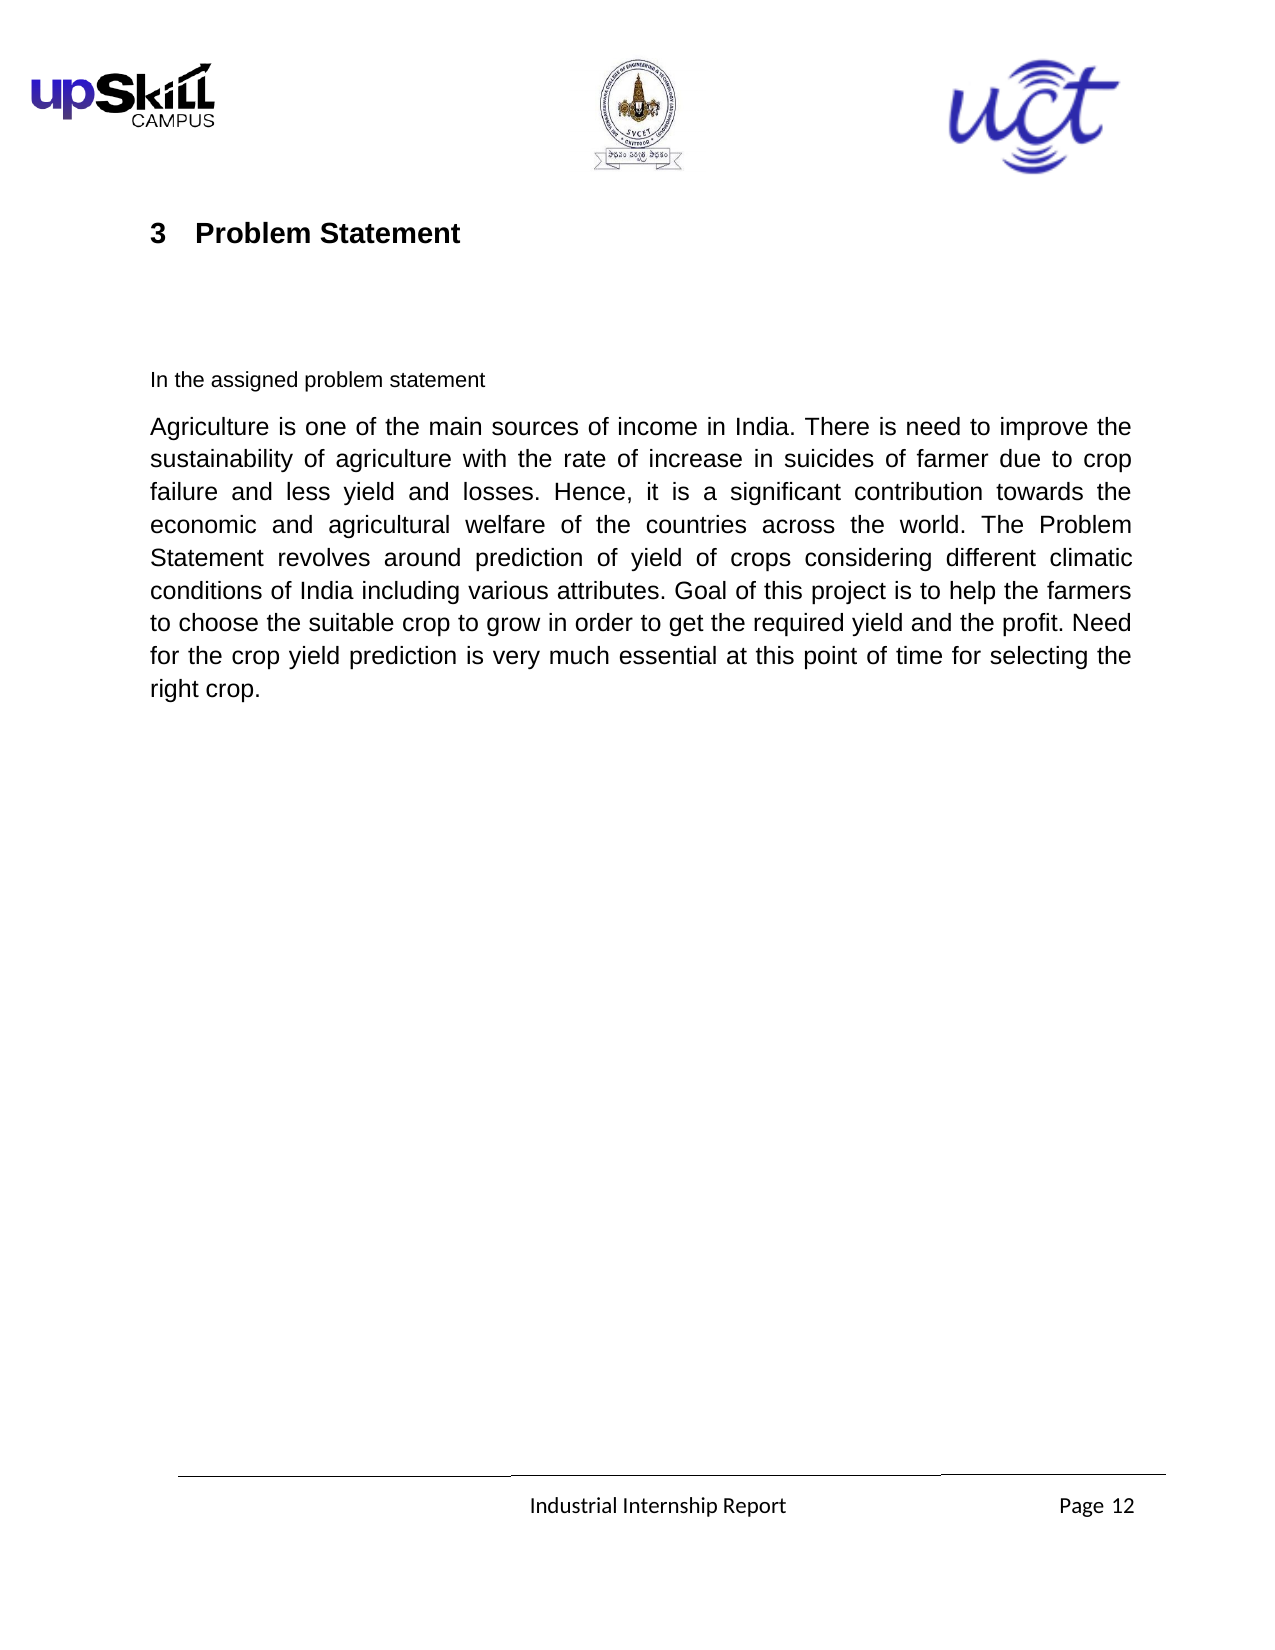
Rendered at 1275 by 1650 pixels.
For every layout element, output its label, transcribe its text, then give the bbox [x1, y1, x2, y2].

subtitle Problem Statement [150, 216, 1134, 250]
text In the assigned problem statement [150, 359, 1134, 392]
text Agriculture is one of the main sources of income in India. There is need to improve the sustainability of agriculture with the rate of increase in suicides of farmer due to crop failure and less yield and losses. Hence, it is a significant contribution towards the economic and agricultural welfare of the countries across the world. The Problem Statement revolves around prediction of yield of crops considering different climatic conditions of India including various attributes. Goal of this project is to help the farmers to choose the suitable crop to grow in order to get the required yield and the profit. Need for the crop yield prediction is very much essential at this point of time for selecting the right crop. [150, 407, 1134, 703]
